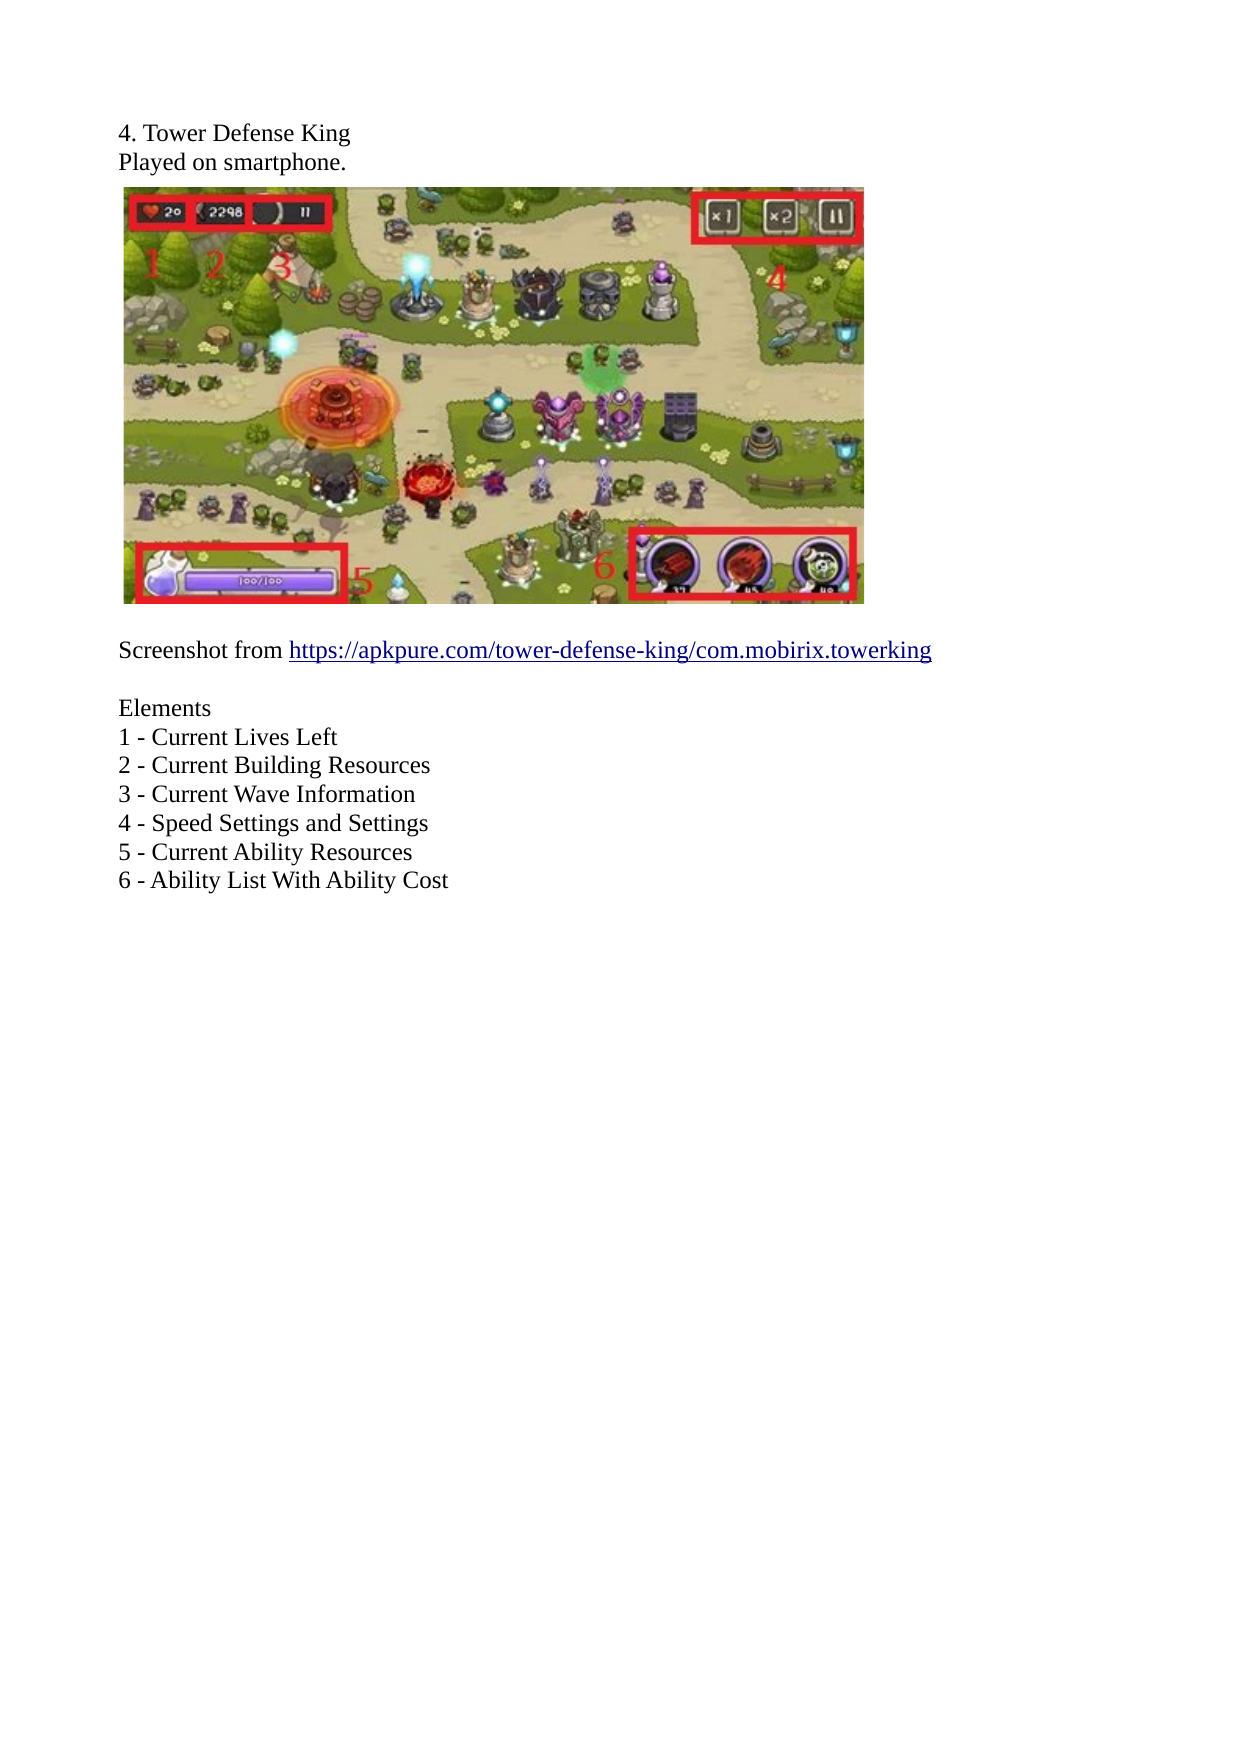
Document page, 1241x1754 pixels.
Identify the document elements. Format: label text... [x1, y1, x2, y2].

text 5 - Current Ability Resources [118, 837, 1122, 866]
text Elements [118, 693, 1122, 722]
text 4 - Speed Settings and Settings [118, 808, 1122, 837]
text Played on smartphone. [118, 147, 1122, 176]
text Screenshot from https://apkpure.com/tower-defense-king/com.mobirix.towerking [118, 636, 1122, 664]
text 1 - Current Lives Left [118, 722, 1122, 751]
text 3 - Current Wave Information [118, 779, 1122, 808]
picture [123, 187, 865, 604]
text 4. Tower Defense King [118, 118, 1122, 147]
text 2 - Current Building Resources [118, 751, 1122, 779]
text 6 - Ability List With Ability Cost [118, 866, 1122, 894]
